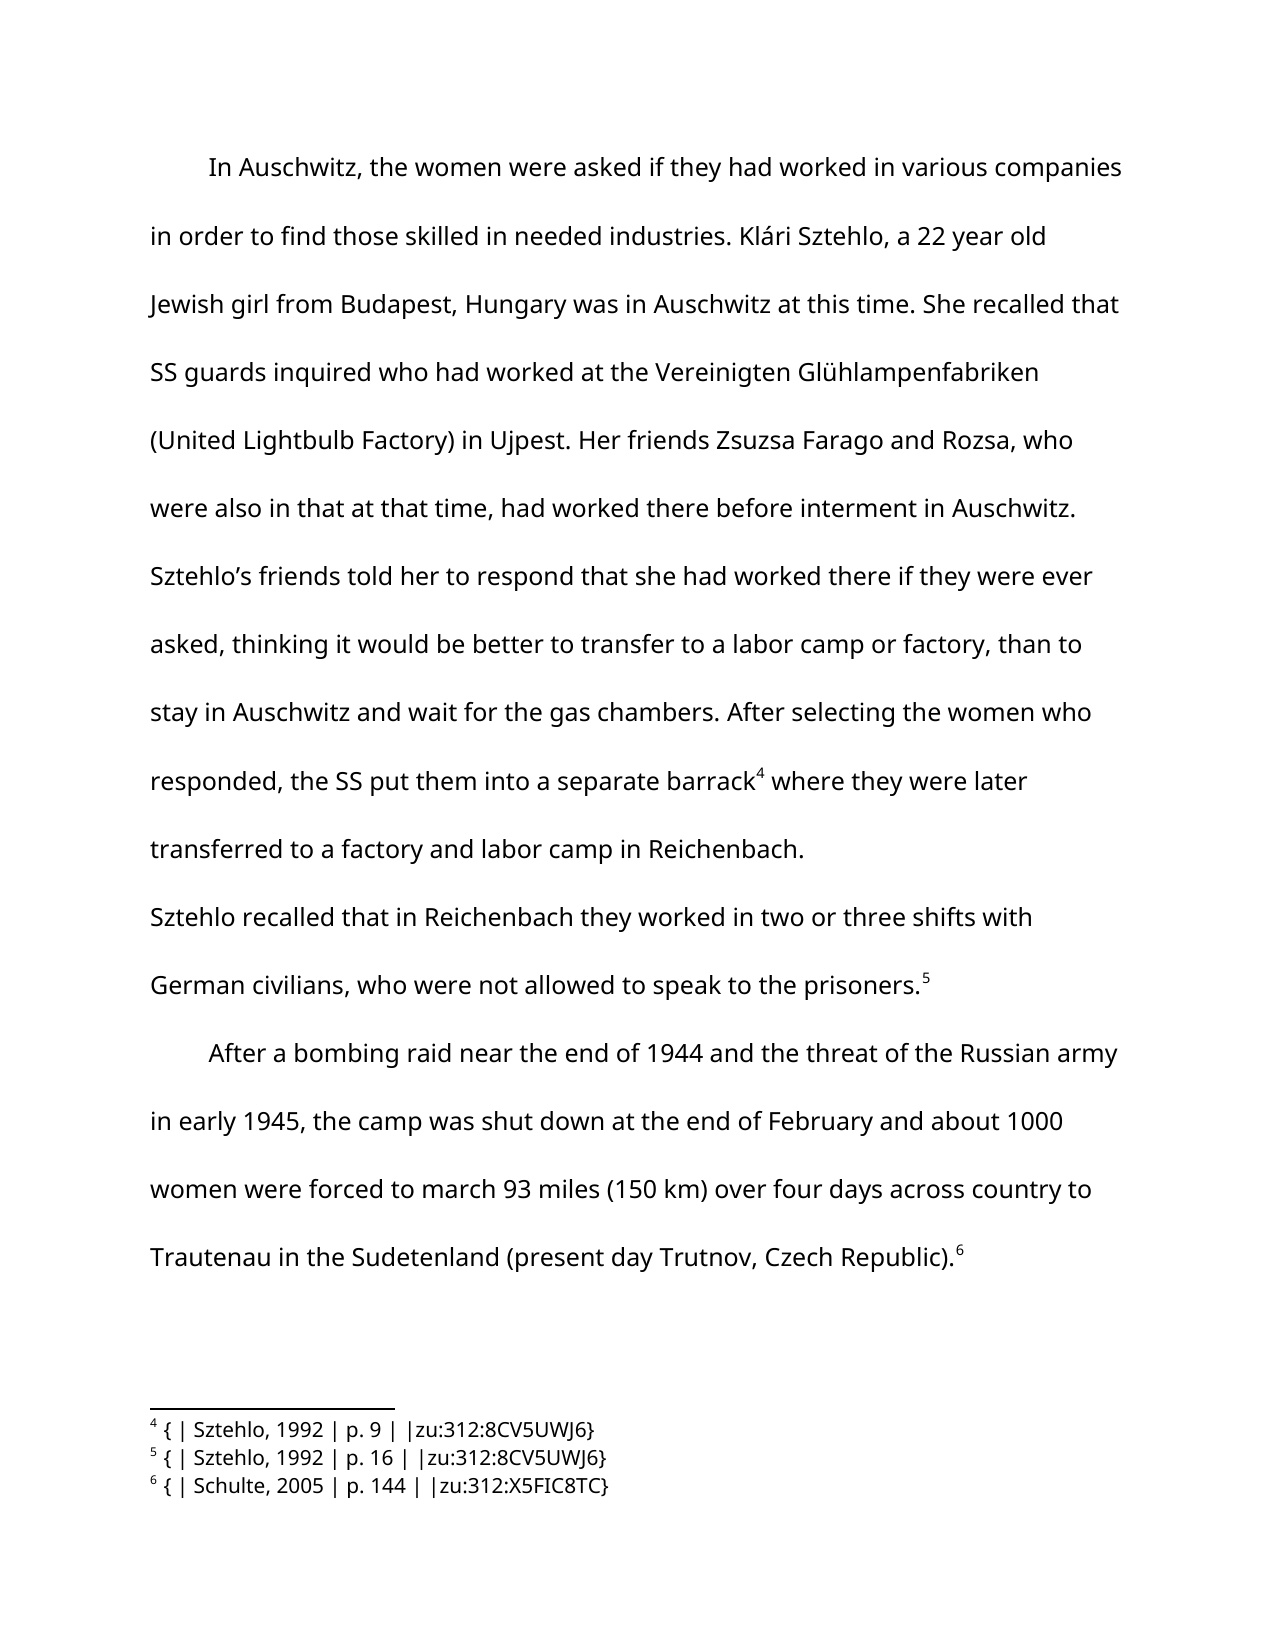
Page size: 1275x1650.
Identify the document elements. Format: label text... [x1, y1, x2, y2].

text { | Sztehlo, 1992 | p. 9 | |zu:312:8CV5UWJ6} [150, 1415, 1125, 1443]
text Sztehlo recalled that in Reichenbach they worked in two or three shifts with German civilians, who were not allowed to speak to the prisoners. [150, 899, 1125, 1002]
text { | Sztehlo, 1992 | p. 16 | |zu:312:8CV5UWJ6} [150, 1443, 1125, 1472]
text In Auschwitz, the women were asked if they had worked in various companies in order to find those skilled in needed industries. Klári Sztehlo, a 22 year old Jewish girl from Budapest, Hungary was in Auschwitz at this time. She recalled that SS guards inquired who had worked at the Vereinigten Glühlampenfabriken (United Lightbulb Factory) in Ujpest. Her friends Zsuzsa Farago and Rozsa, who were also in that at that time, had worked there before interment in Auschwitz. Sztehlo’s friends told her to respond that she had worked there if they were ever asked, thinking it would be better to transfer to a labor camp or factory, than to stay in Auschwitz and wait for the gas chambers. After selecting the women who responded, the SS put them into a separate barrack where they were later transferred to a factory and labor camp in Reichenbach. [150, 150, 1125, 865]
text { | Schulte, 2005 | p. 144 | |zu:312:X5FIC8TC} [150, 1472, 1125, 1500]
text After a bombing raid near the end of 1944 and the threat of the Russian army in early 1945, the camp was shut down at the end of February and about 1000 women were forced to march 93 miles (150 km) over four days across country to Trautenau in the Sudetenland (present day Trutnov, Czech Republic). [150, 1036, 1125, 1274]
